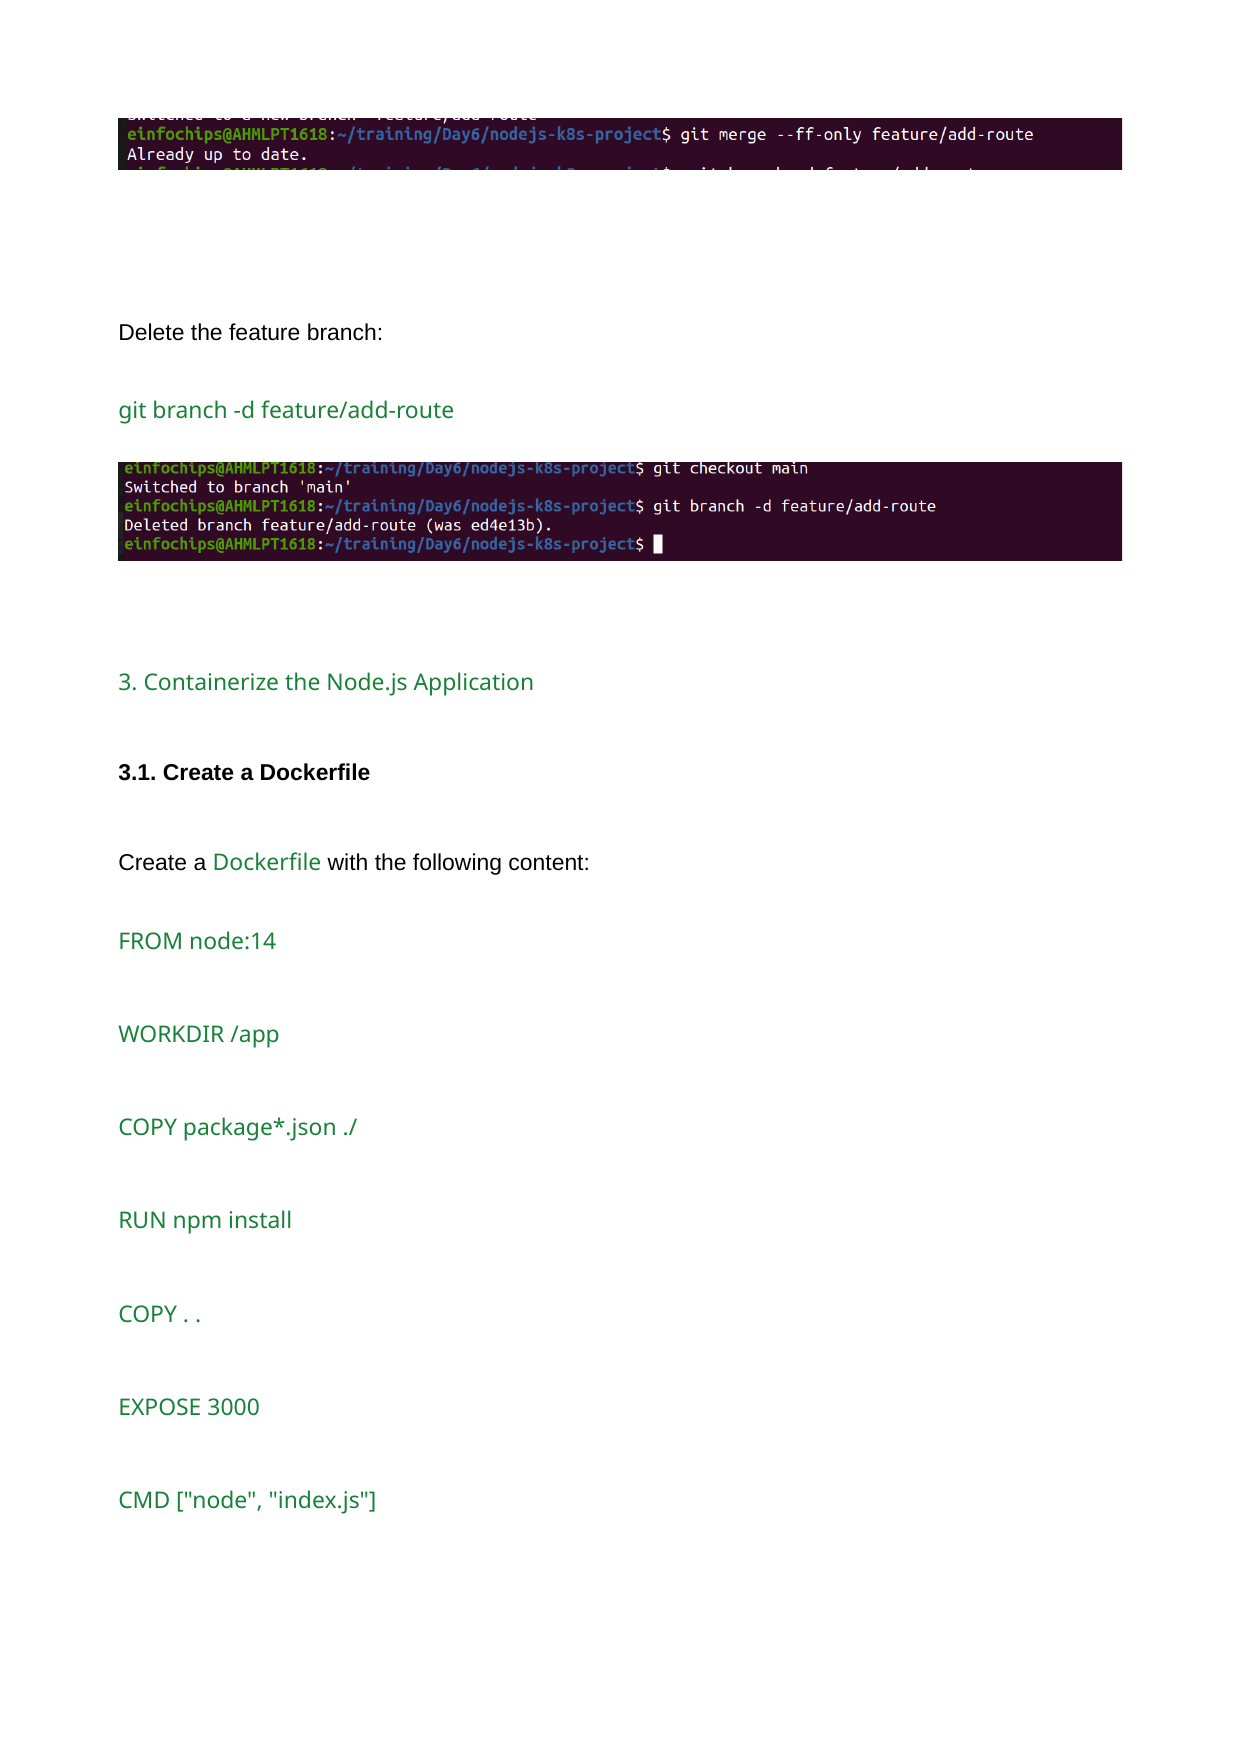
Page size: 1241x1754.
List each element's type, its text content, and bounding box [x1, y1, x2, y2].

text COPY . . [118, 1297, 1122, 1329]
text EXPOSE 3000 [118, 1391, 1122, 1422]
text COPY package*.json ./ [118, 1111, 1122, 1142]
subtitle 3. Containerize the Node.js Application [118, 666, 1122, 697]
text Create a Dockerfile with the following content: FROM node:14 [118, 846, 1122, 956]
picture [118, 118, 1123, 170]
text WORKDIR /app [118, 1018, 1122, 1049]
text RUN npm install [118, 1204, 1122, 1236]
picture [118, 462, 1123, 561]
text 3.1. Create a Dockerfile [118, 759, 1122, 786]
text Delete the feature branch: git branch -d feature/add-route [118, 319, 1122, 425]
text CMD ["node", "index.js"] [118, 1484, 1122, 1515]
